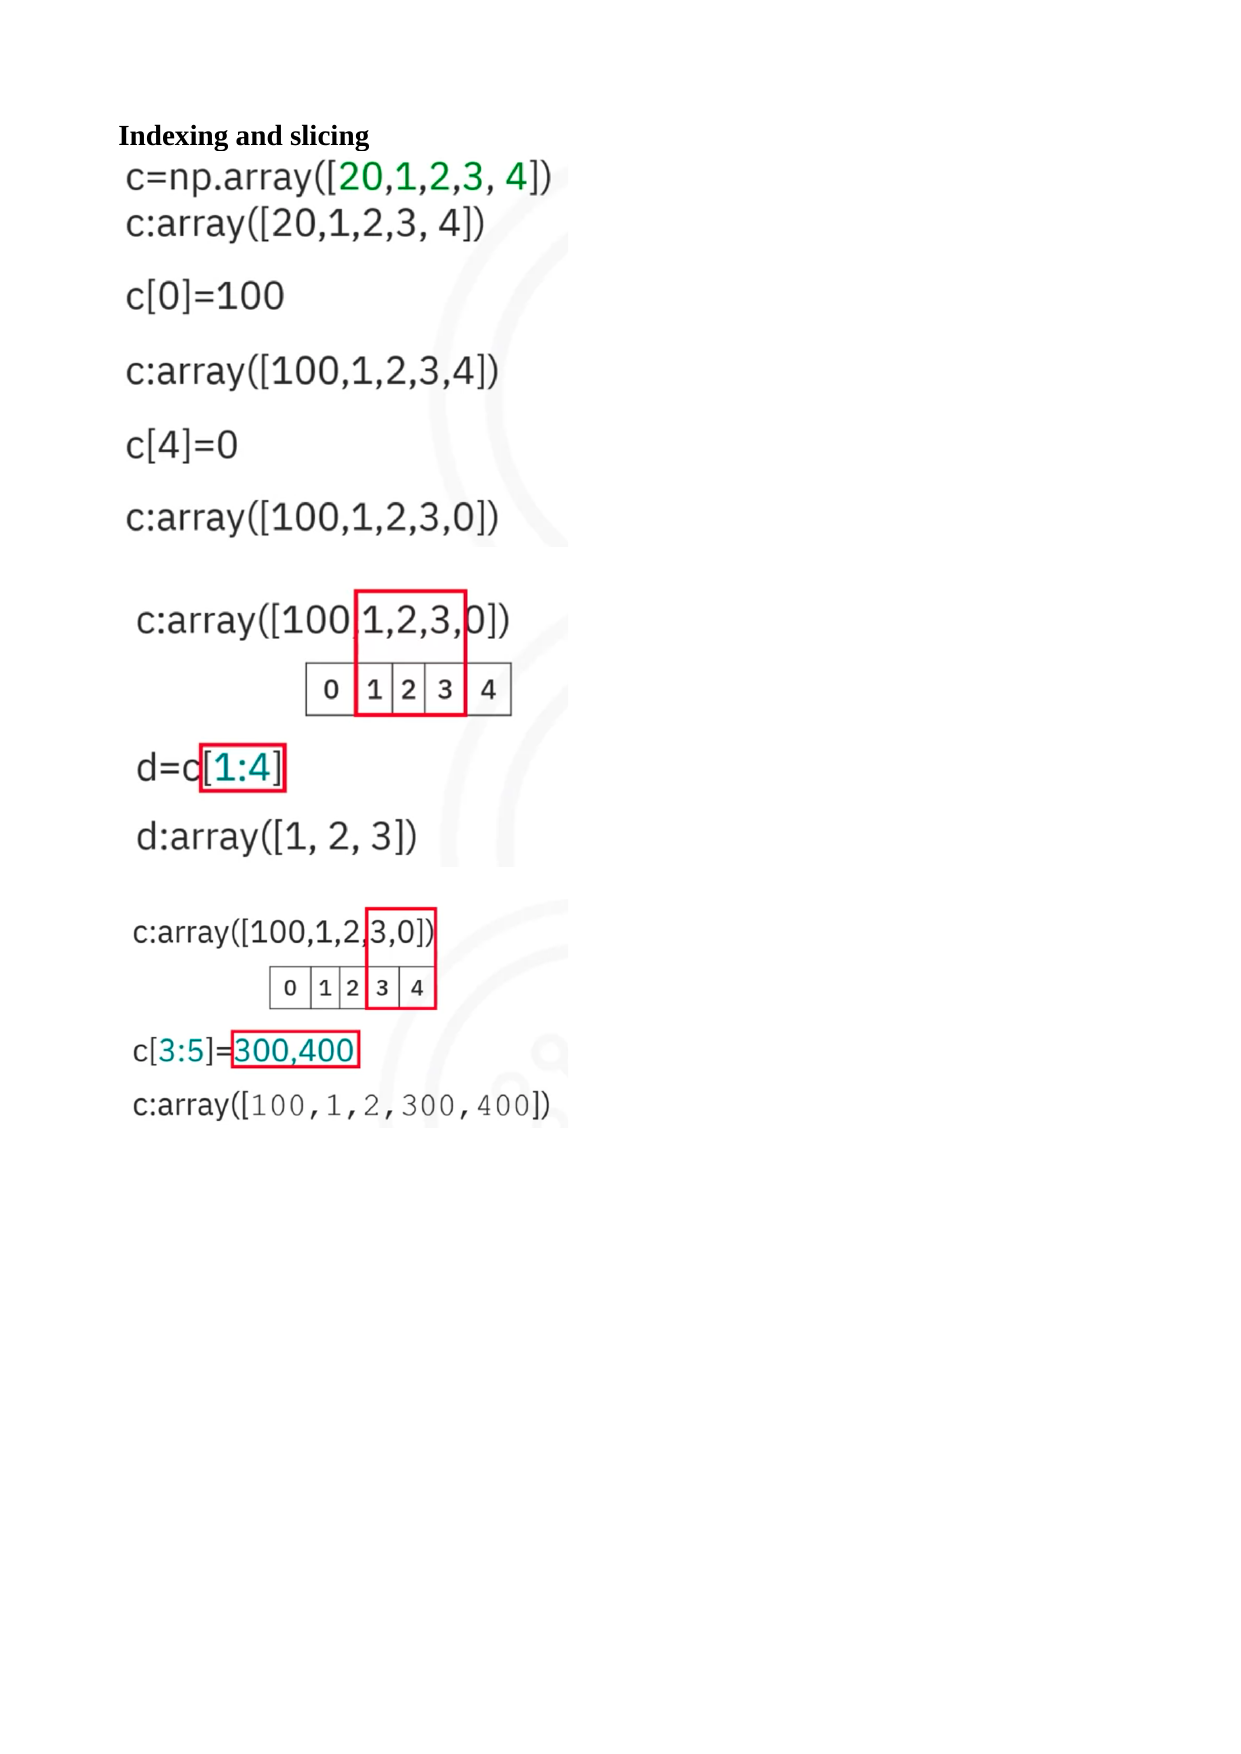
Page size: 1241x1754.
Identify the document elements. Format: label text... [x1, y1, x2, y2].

picture [118, 151, 569, 547]
picture [118, 579, 569, 867]
text Indexing and slicing [118, 118, 1122, 152]
picture [118, 899, 569, 1128]
